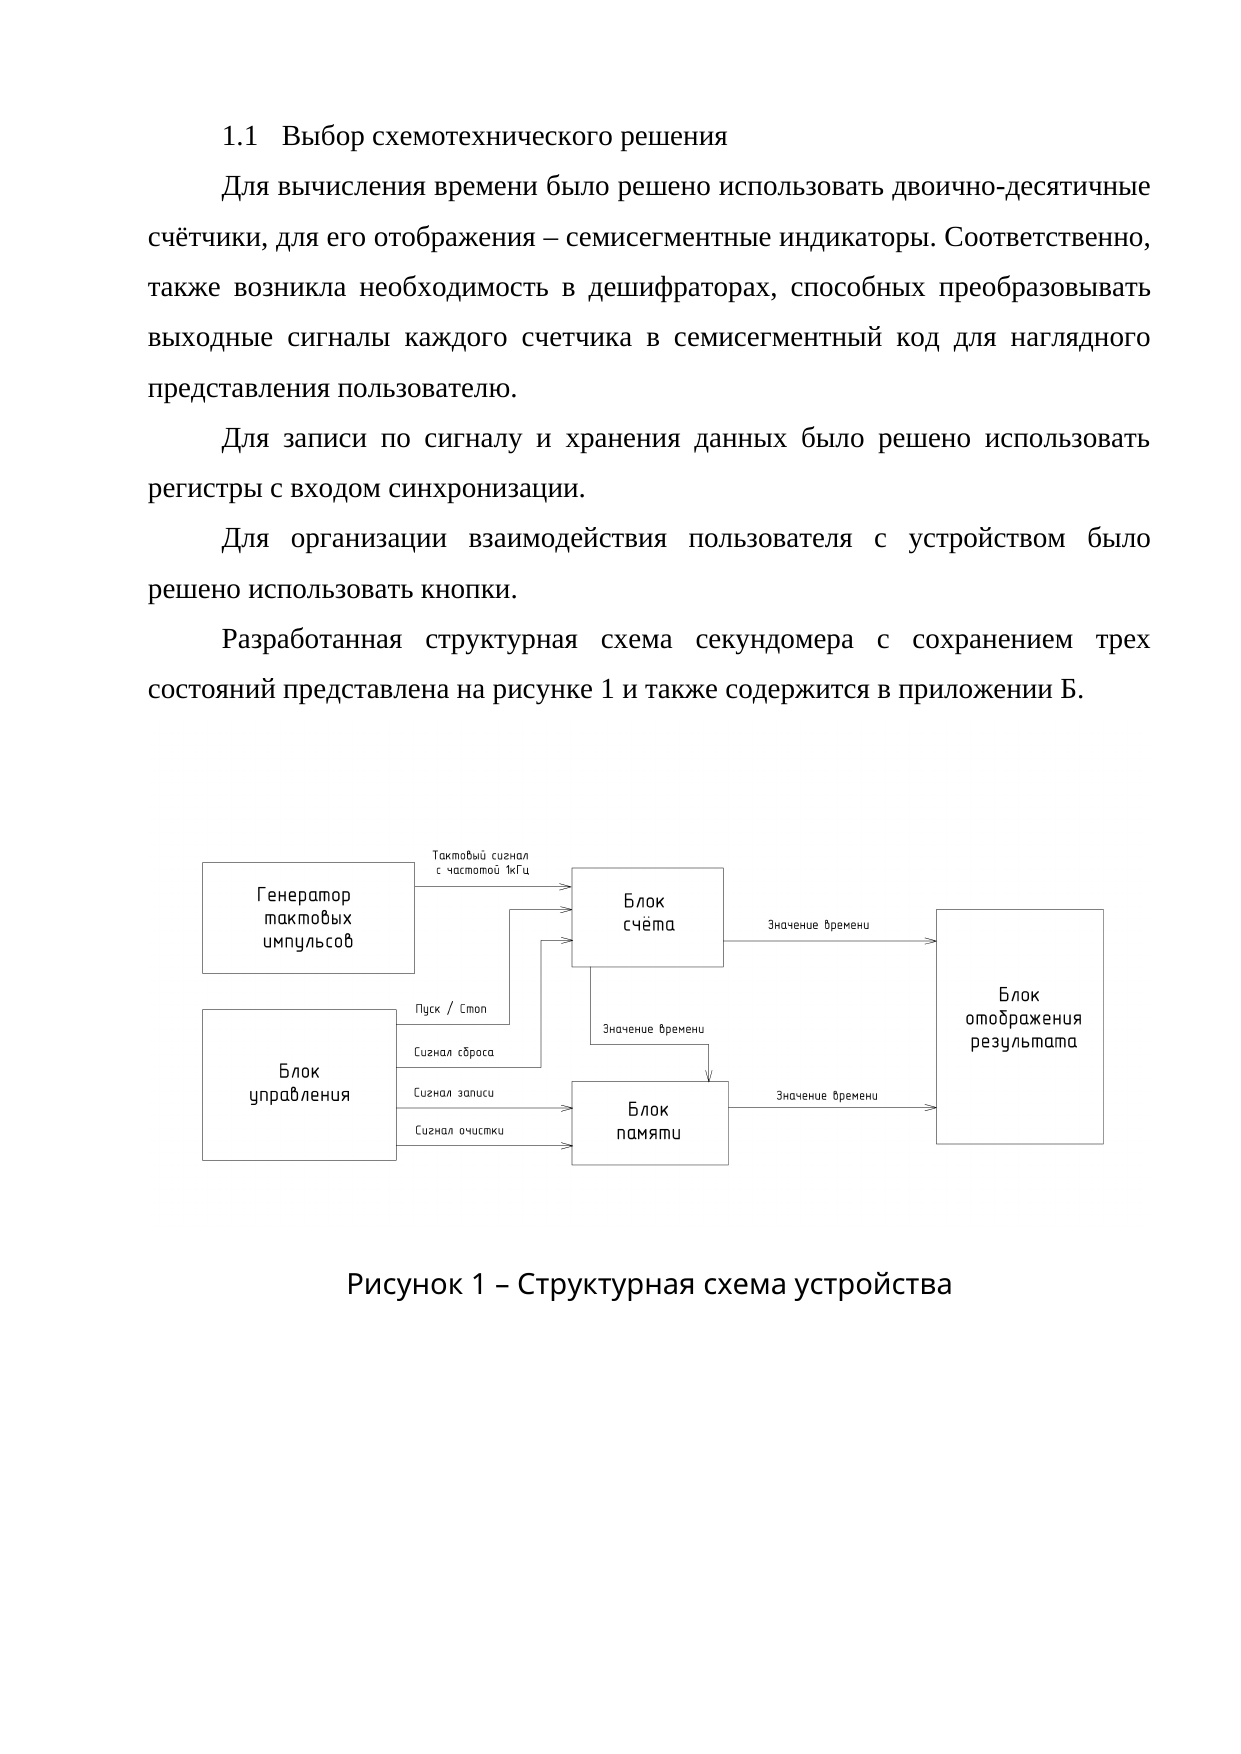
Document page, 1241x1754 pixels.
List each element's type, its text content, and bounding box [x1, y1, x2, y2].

text Для вычисления времени было решено использовать двоично-десятичные счётчики, для его отображения – семисегментные индикаторы. Соответственно, также возникла необходимость в дешифраторах, способных преобразовывать выходные сигналы каждого счетчика в семисегментный код для наглядного представления пользователю. [148, 168, 1152, 403]
text Для записи по сигналу и хранения данных было решено использовать регистры с входом синхронизации. [148, 420, 1152, 504]
text Разработанная структурная схема секундомера с сохранением трех состояний представлена на рисунке 1 и также содержится в приложении Б. [148, 621, 1152, 705]
text Рисунок 1 – Структурная схема устройства [148, 1227, 1152, 1303]
picture [147, 721, 1152, 1227]
subtitle Выбор схемотехнического решения [222, 118, 1152, 152]
text Для организации взаимодействия пользователя с устройством было решено использовать кнопки. [148, 521, 1152, 604]
